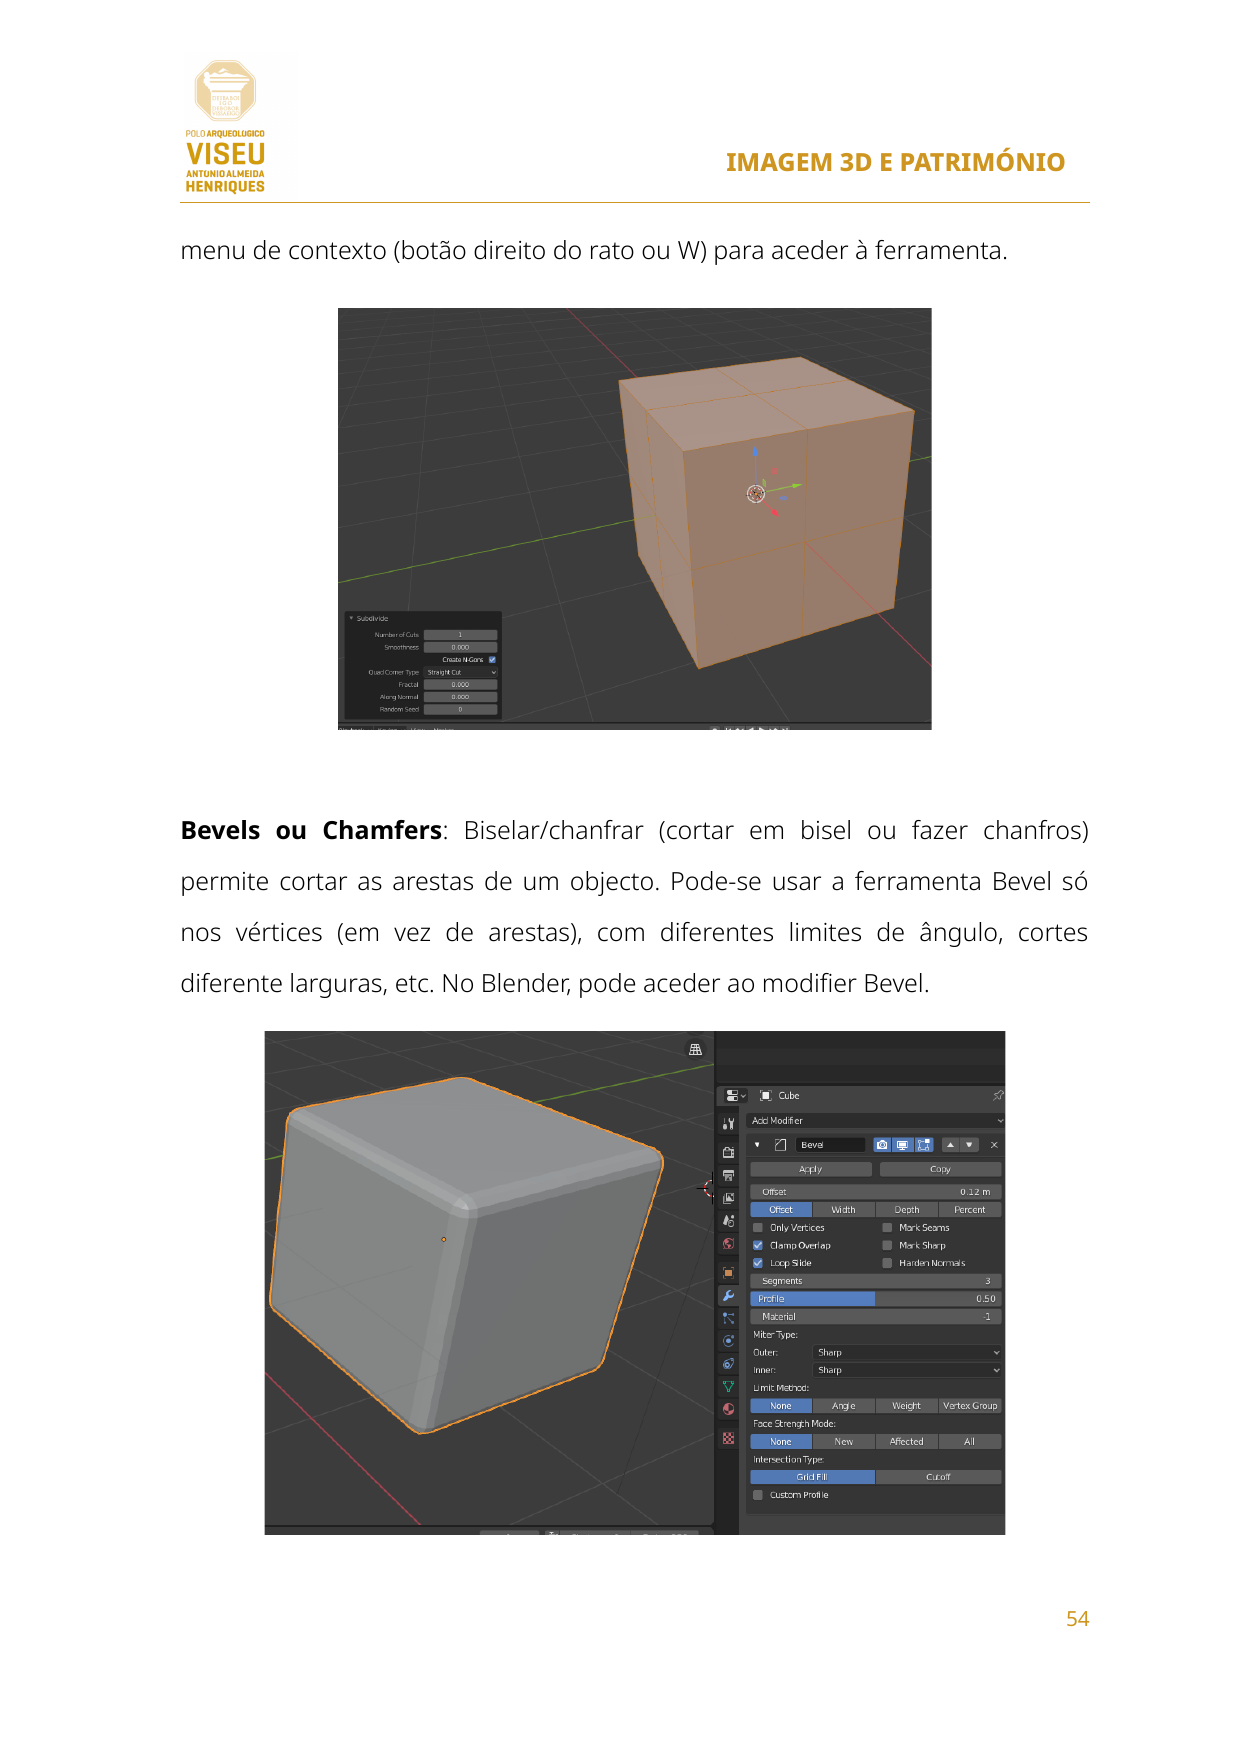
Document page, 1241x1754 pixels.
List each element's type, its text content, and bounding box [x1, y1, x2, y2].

picture [183, 52, 299, 201]
picture [338, 308, 932, 730]
text menu de contexto (botão direito do rato ou W) para aceder à ferramenta. [180, 232, 1090, 266]
picture [264, 1031, 1006, 1535]
text Bevels ou Chamfers: Biselar/chanfrar (cortar em bisel ou fazer chanfros) permite cortar as arestas de um objecto. Pode-se usar a ferramenta Bevel só nos vértices (em vez de arestas), com diferentes limites de ângulo, cortes diferente larguras, etc. No Blender, pode aceder ao modifier Bevel. [180, 812, 1090, 1000]
